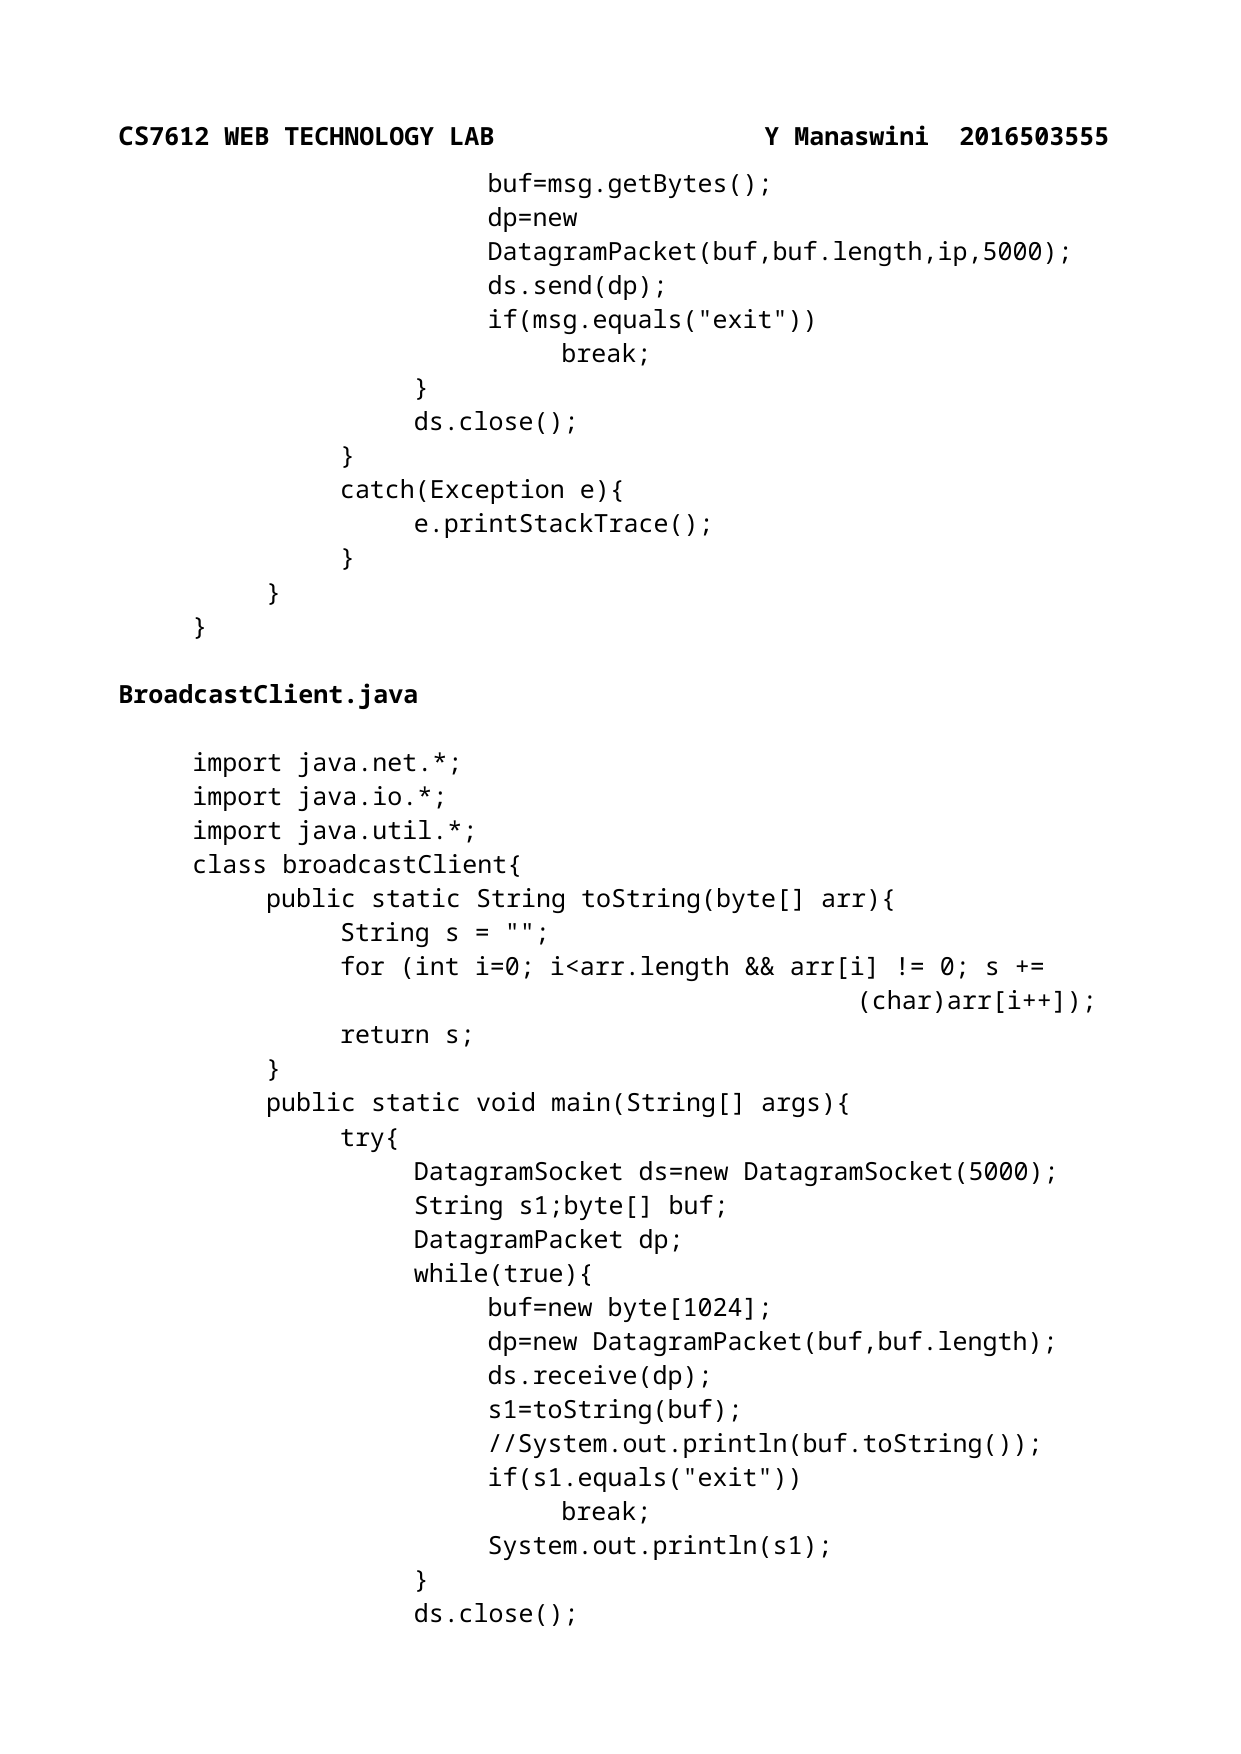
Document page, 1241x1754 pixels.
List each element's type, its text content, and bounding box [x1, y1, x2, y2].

text dp=new DatagramPacket(buf,buf.length); [118, 1323, 1122, 1358]
text ds.close(); [118, 404, 1122, 438]
text for (int i=0; i<arr.length && arr[i] != 0; s += (char)arr[i++]); [118, 949, 1122, 1017]
text DatagramPacket dp; [118, 1221, 1122, 1255]
text } [118, 608, 1122, 642]
text String s = ""; [118, 915, 1122, 949]
text } [118, 1051, 1122, 1085]
text //System.out.println(buf.toString()); [118, 1426, 1122, 1460]
text ds.receive(dp); [118, 1358, 1122, 1392]
text break; [118, 1494, 1122, 1528]
text class broadcastClient{ [118, 847, 1122, 881]
text break; [118, 336, 1122, 370]
text } [118, 540, 1122, 574]
text DatagramSocket ds=new DatagramSocket(5000); [118, 1153, 1122, 1187]
text } [118, 1562, 1122, 1596]
text while(true){ [118, 1255, 1122, 1289]
text if(msg.equals("exit")) [118, 302, 1122, 336]
text s1=toString(buf); [118, 1392, 1122, 1426]
text return s; [118, 1017, 1122, 1051]
text } [118, 370, 1122, 404]
text } [118, 574, 1122, 608]
text System.out.println(s1); [118, 1528, 1122, 1562]
text } [118, 438, 1122, 472]
text ds.close(); [118, 1596, 1122, 1630]
text try{ [118, 1119, 1122, 1153]
text buf=msg.getBytes(); [118, 165, 1122, 199]
text import java.util.*; [118, 813, 1122, 847]
text BroadcastClient.java [118, 676, 1122, 710]
text e.printStackTrace(); [118, 506, 1122, 540]
text catch(Exception e){ [118, 472, 1122, 506]
text import java.net.*; [118, 744, 1122, 778]
text buf=new byte[1024]; [118, 1289, 1122, 1323]
text public static void main(String[] args){ [118, 1085, 1122, 1119]
text ds.send(dp); [118, 268, 1122, 302]
text public static String toString(byte[] arr){ [118, 881, 1122, 915]
text dp=new DatagramPacket(buf,buf.length,ip,5000); [118, 199, 1122, 268]
text if(s1.equals("exit")) [118, 1460, 1122, 1494]
text import java.io.*; [118, 778, 1122, 813]
text String s1;byte[] buf; [118, 1187, 1122, 1221]
